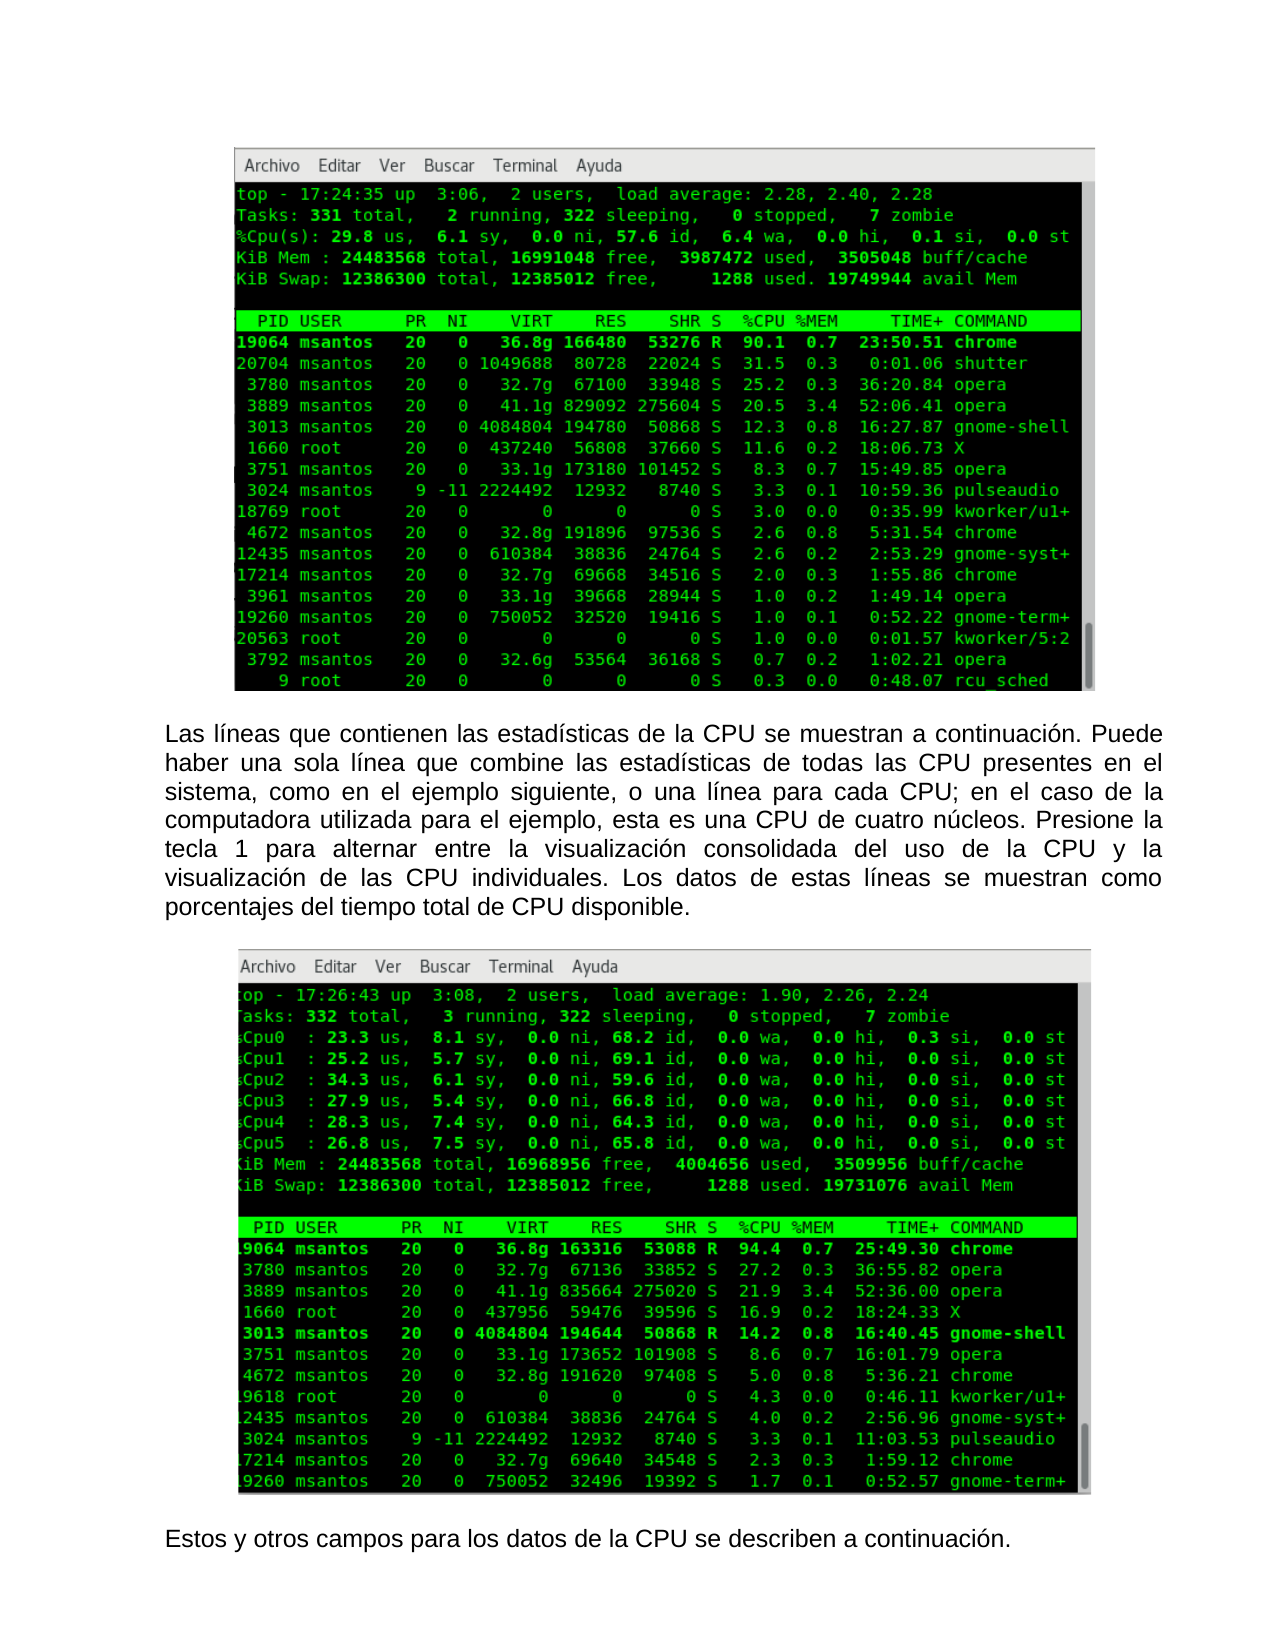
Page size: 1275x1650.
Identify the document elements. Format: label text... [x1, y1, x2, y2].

picture [238, 949, 1092, 1495]
text Estos y otros campos para los datos de la CPU se describen a continuación. [164, 1524, 1164, 1552]
picture [234, 147, 1096, 691]
text Las líneas que contienen las estadísticas de la CPU se muestran a continuación. Puede haber una sola línea que combine las estadísticas de todas las CPU presentes en el sistema, como en el ejemplo siguiente, o una línea para cada CPU; en el caso de la computadora utilizada para el ejemplo, esta es una CPU de cuatro núcleos. Presione la tecla 1 para alternar entre la visualización consolidada del uso de la CPU y la visualización de las CPU individuales. Los datos de estas líneas se muestran como porcentajes del tiempo total de CPU disponible. [164, 719, 1164, 920]
